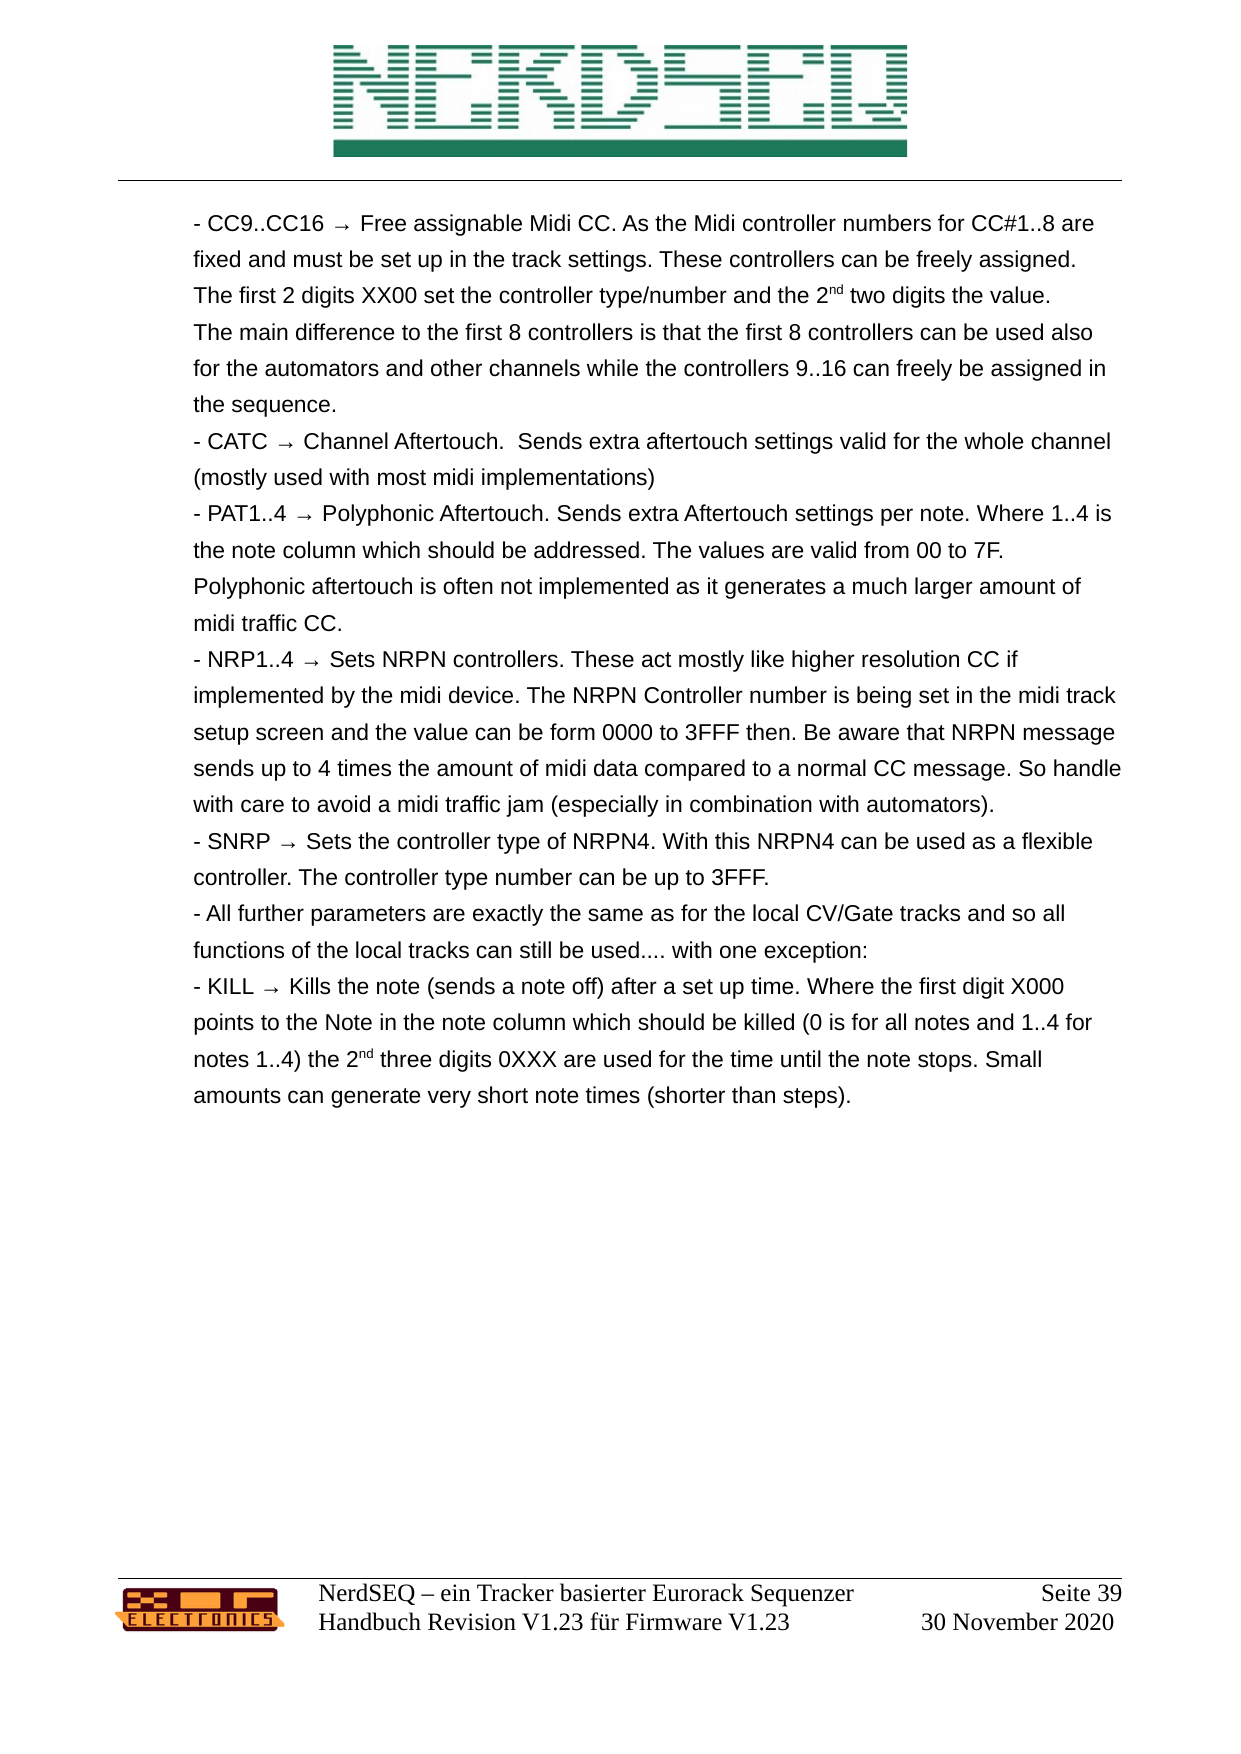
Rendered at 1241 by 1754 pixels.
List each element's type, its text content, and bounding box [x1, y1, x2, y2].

picture [333, 45, 908, 157]
list The main difference to the first 8 controllers is that the first 8 controllers can be used also for the automators and other channels while the controllers 9..16 can freely be assigned in the sequence. [156, 319, 1122, 418]
list - CC9..CC16 → Free assignable Midi CC. As the Midi controller numbers for CC#1..8 are fixed and must be set up in the track settings. These controllers can be freely assigned. [156, 209, 1122, 272]
list - KILL → Kills the note (sends a note off) after a set up time. Where the first digit X000 points to the Note in the note column which should be killed (0 is for all notes and 1..4 for notes 1..4) the 2nd three digits 0XXX are used for the time until the note stops. Small amounts can generate very short note times (shorter than steps). [156, 973, 1122, 1145]
list - NRP1..4 → Sets NRPN controllers. These act mostly like higher resolution CC if implemented by the midi device. The NRPN Controller number is being set in the midi track setup screen and the value can be form 0000 to 3FFF then. Be aware that NRPN message sends up to 4 times the amount of midi data compared to a normal CC message. So handle with care to avoid a midi traffic jam (especially in combination with automators). [156, 646, 1122, 818]
list The first 2 digits XX00 set the controller type/number and the 2nd two digits the value. [156, 282, 1122, 309]
list - SNRP → Sets the controller type of NRPN4. With this NRPN4 can be used as a flexible controller. The controller type number can be up to 3FFF. [156, 828, 1122, 890]
list - PAT1..4 → Polyphonic Aftertouch. Sends extra Aftertouch settings per note. Where 1..4 is the note column which should be addressed. The values are valid from 00 to 7F. [156, 500, 1122, 563]
picture [115, 1584, 285, 1634]
list - All further parameters are exactly the same as for the local CV/Gate tracks and so all functions of the local tracks can still be used.... with one exception: [156, 900, 1122, 963]
list Polyphonic aftertouch is often not implemented as it generates a much larger amount of midi traffic CC. [156, 573, 1122, 636]
list - CATC → Channel Aftertouch. Sends extra aftertouch settings valid for the whole channel (mostly used with most midi implementations) [156, 428, 1122, 490]
